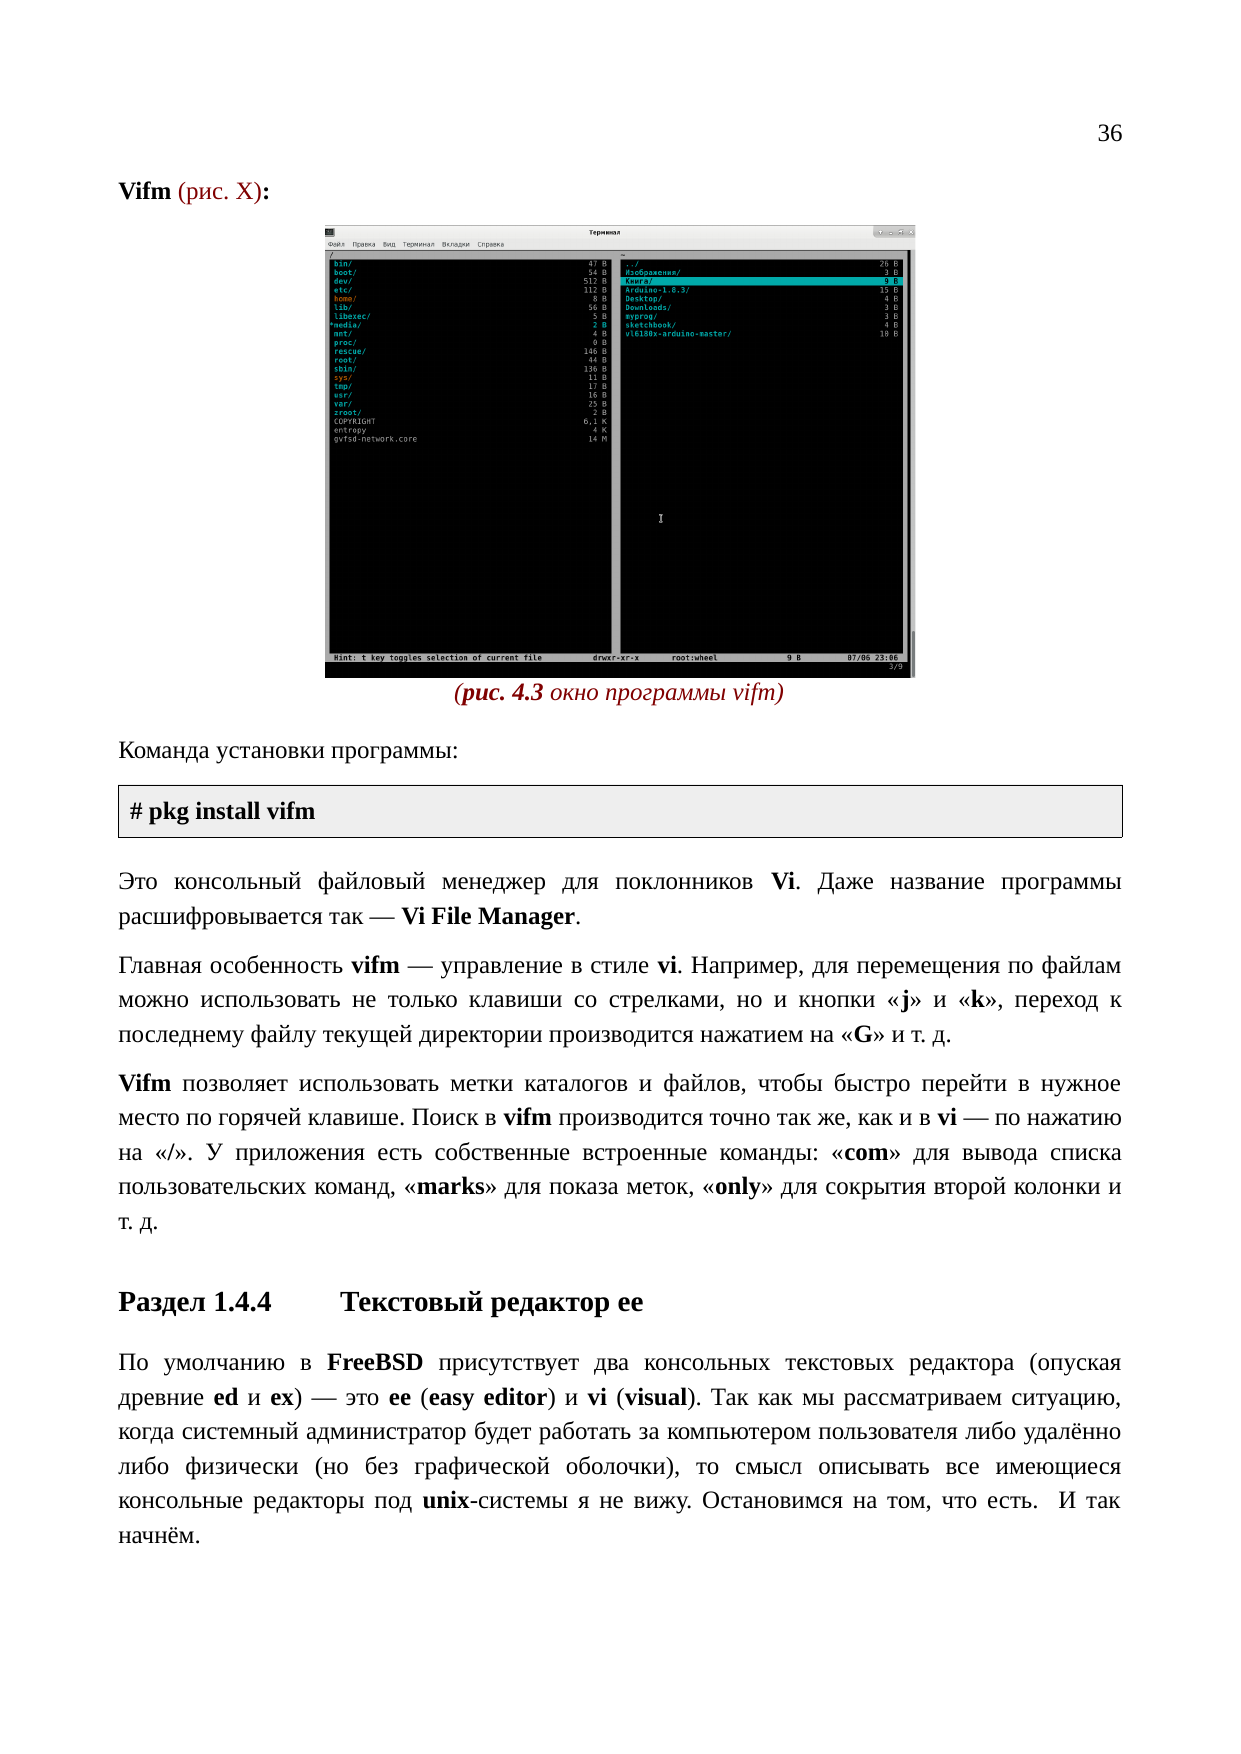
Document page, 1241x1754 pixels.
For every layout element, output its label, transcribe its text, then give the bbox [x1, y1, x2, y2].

picture [325, 225, 916, 678]
text # pkg install vifm [119, 786, 1122, 837]
text Vifm позволяет использовать метки каталогов и файлов, чтобы быстро перейти в нужное место по горячей клавише. Поиск в vifm производится точно так же, как и в vi — по нажатию на «/». У приложения есть собственные встроенные команды: «com» для вывода списка пользовательских команд, «marks» для показа меток, «only» для сокрытия второй колонки и т. д. [118, 1068, 1122, 1235]
subtitle Текстовый редактор ee [118, 1284, 1122, 1318]
text Команда установки программы: [118, 735, 1122, 764]
text По умолчанию в FreeBSD присутствует два консольных текстовых редактора (опуская древние ed и ex) — это ee (easy editor) и vi (visual). Так как мы рассматриваем ситуацию, когда системный администратор будет работать за компьютером пользователя либо удалённо либо физически (но без графической оболочки), то смысл описывать все имеющиеся консольные редакторы под unix-системы я не вижу. Остановимся на том, что есть. И так начнём. [118, 1347, 1122, 1549]
text Vifm (рис. Х): [118, 176, 1122, 205]
text (рис. 4.3 окно программы vifm) [118, 225, 1122, 706]
text Это консольный файловый менеджер для поклонников Vi. Даже название программы расшифровывается так — Vi File Manager. [118, 866, 1122, 930]
text Главная особенность vifm — управление в стиле vi. Например, для перемещения по файлам можно использовать не только клавиши со стрелками, но и кнопки «j» и «k», переход к последнему файлу текущей директории производится нажатием на «G» и т. д. [118, 950, 1122, 1048]
